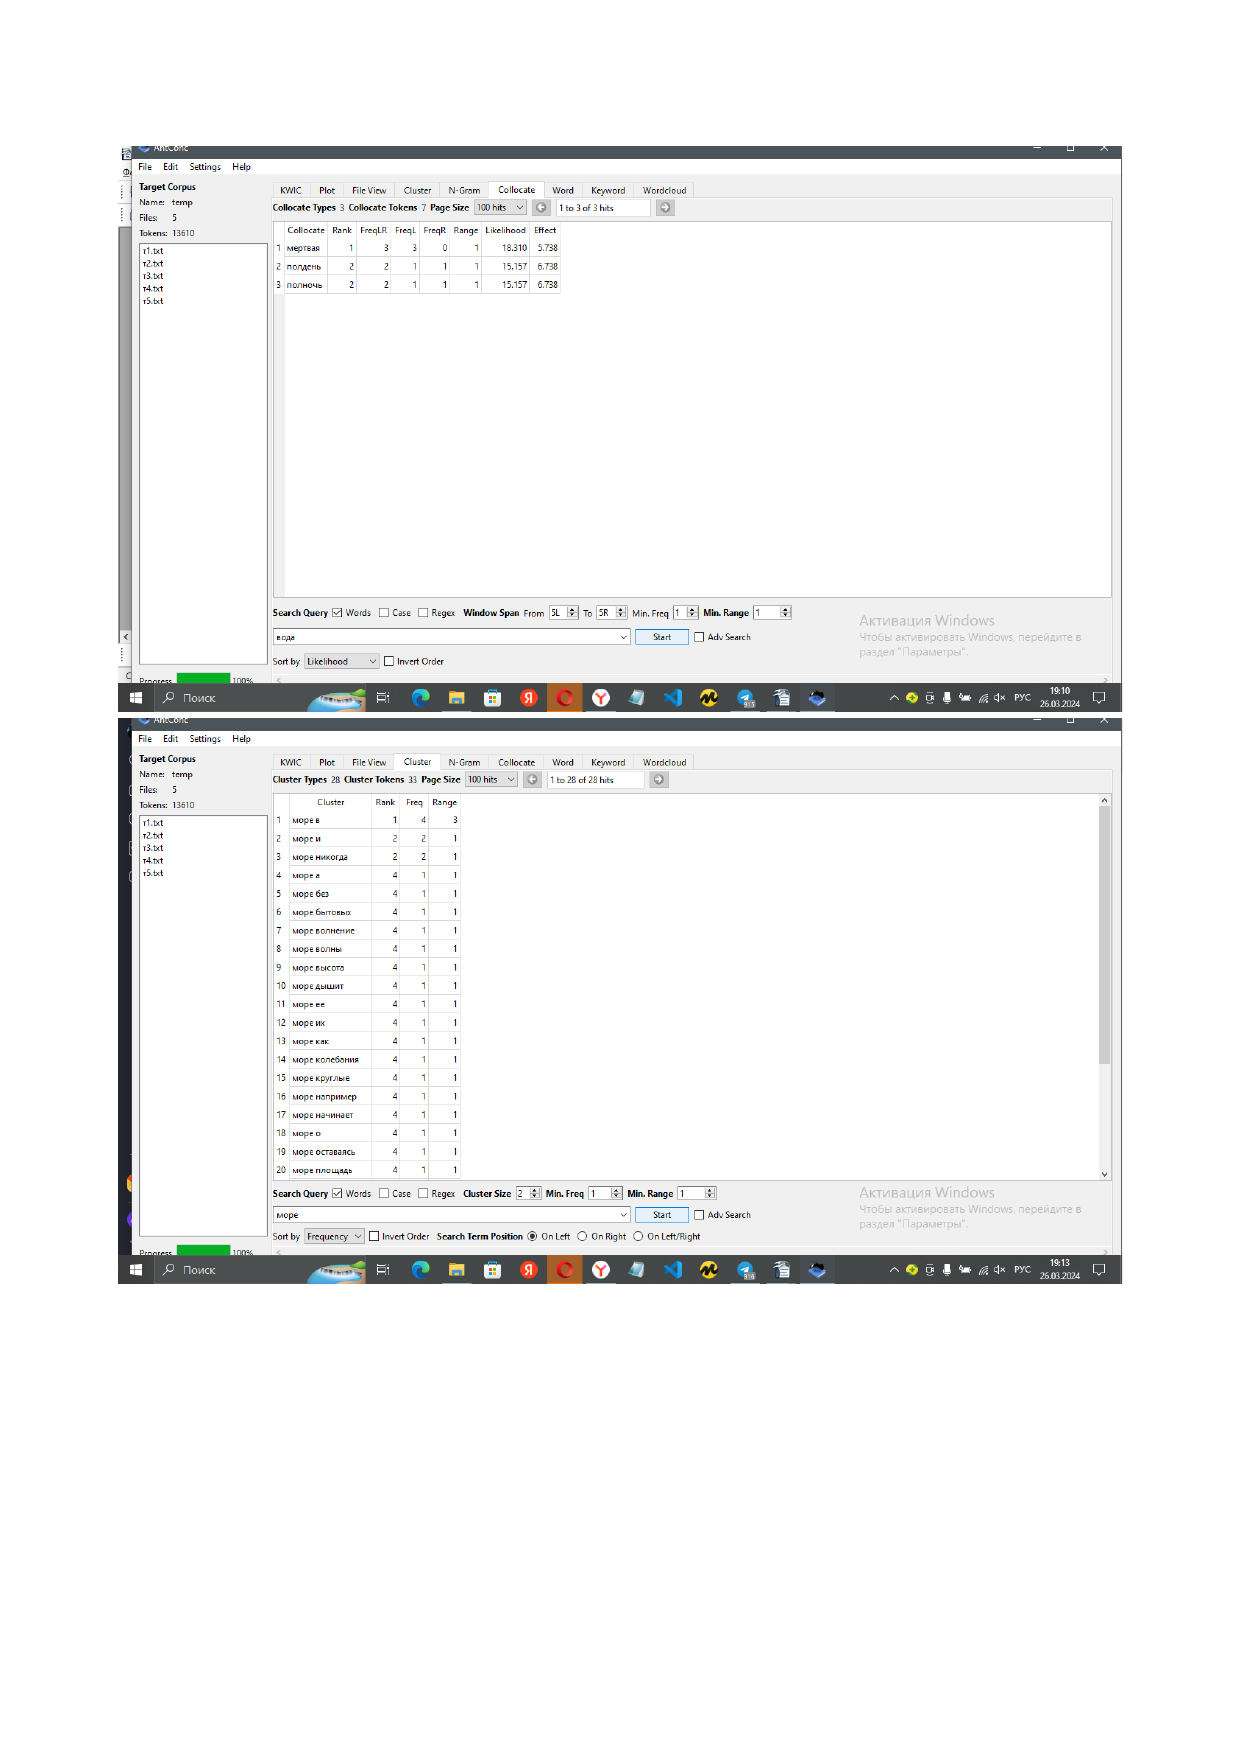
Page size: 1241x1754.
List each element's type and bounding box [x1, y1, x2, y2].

picture [118, 718, 1123, 1284]
picture [118, 146, 1123, 712]
